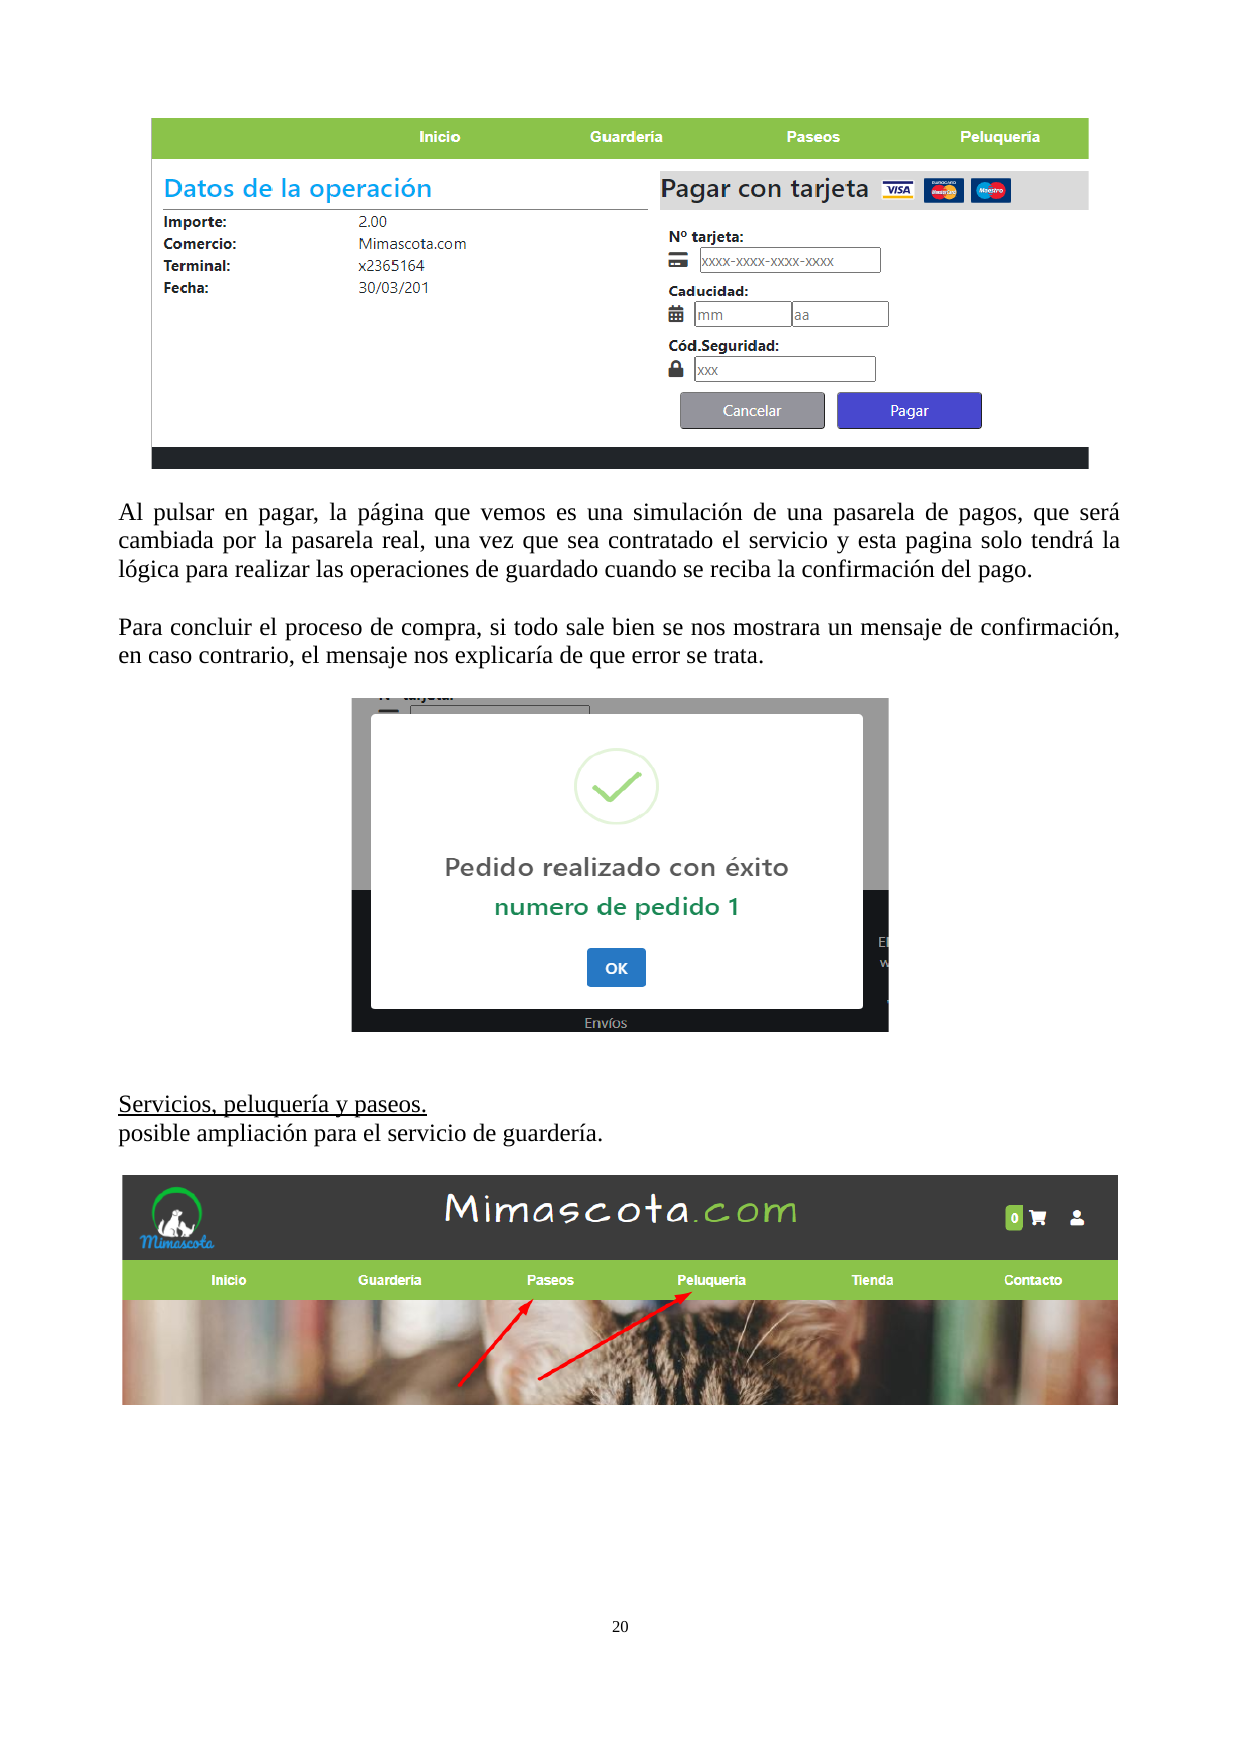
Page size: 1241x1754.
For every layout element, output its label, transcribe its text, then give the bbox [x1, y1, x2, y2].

picture [151, 118, 1089, 469]
text Al pulsar en pagar, la página que vemos es una simulación de una pasarela de pagos, que será cambiada por la pasarela real, una vez que sea contratado el servicio y esta pagina solo tendrá la lógica para realizar las operaciones de guardado cuando se reciba la confirmación del pago. [118, 497, 1122, 583]
text Para concluir el proceso de compra, si todo sale bien se nos mostrara un mensaje de confirmación, en caso contrario, el mensaje nos explicaría de que error se trata. [118, 612, 1122, 669]
text Servicios, peluquería y paseos. [118, 1089, 1122, 1118]
picture [122, 1175, 1118, 1405]
picture [351, 698, 889, 1032]
text posible ampliación para el servicio de guardería. [118, 1118, 1122, 1147]
